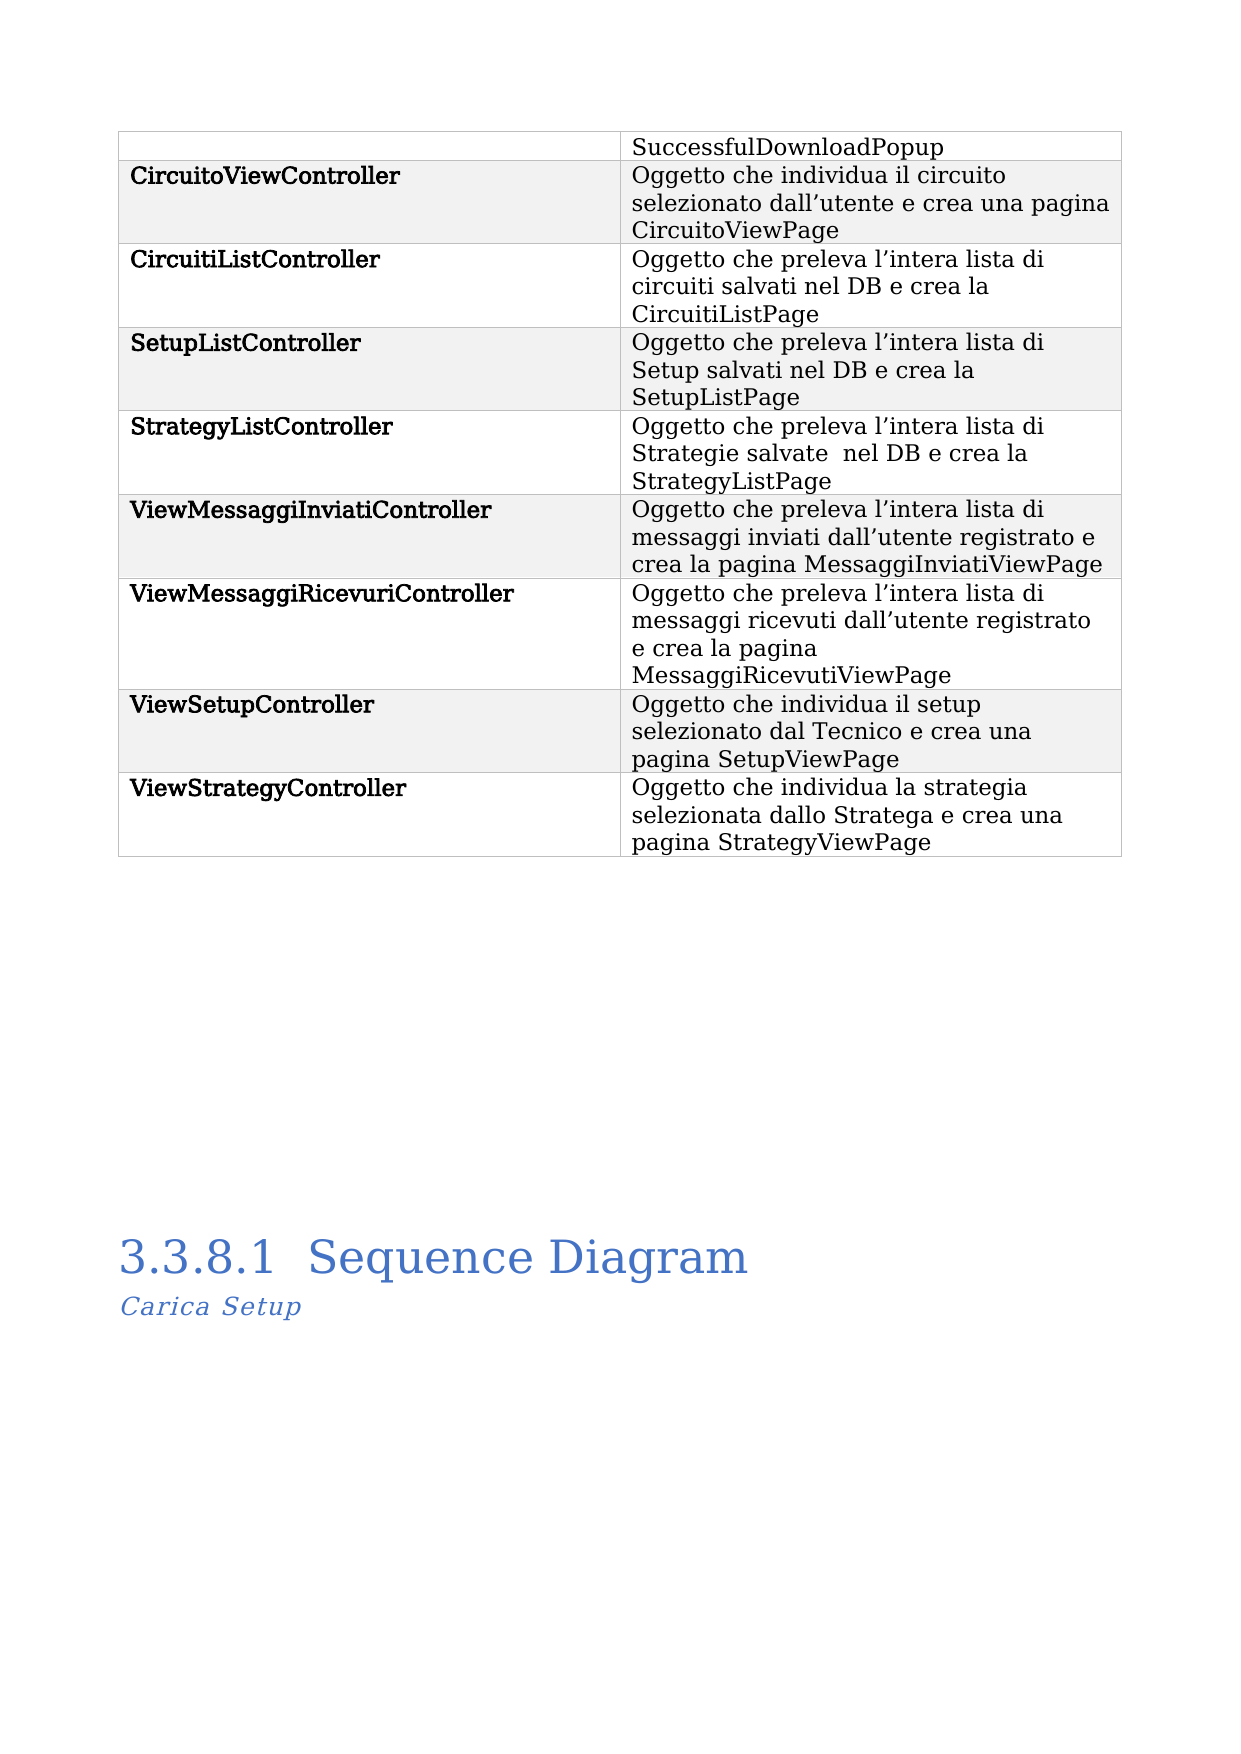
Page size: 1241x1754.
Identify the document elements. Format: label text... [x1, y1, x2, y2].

table_cell CircuitiListController [119, 244, 620, 327]
table_cell Oggetto che individua il circuito selezionato dall’utente e crea una pagina CircuitoViewPage [621, 161, 1121, 243]
table_cell ViewStrategyController [119, 773, 620, 856]
table_cell SuccessfulDownloadPopup [621, 132, 1121, 160]
table_cell Oggetto che preleva l’intera lista di Strategie salvate nel DB e crea la StrategyListPage [621, 411, 1121, 494]
subtitle Carica Setup [118, 1291, 1122, 1321]
subtitle 3.3.8.1 Sequence Diagram [118, 1228, 1122, 1283]
table_cell Oggetto che preleva l’intera lista di messaggi ricevuti dall’utente registrato e crea la pagina MessaggiRicevutiViewPage [621, 579, 1121, 688]
table_cell SetupListController [119, 328, 620, 410]
table_cell ViewMessaggiRicevuriController [119, 579, 620, 688]
table_cell Oggetto che preleva l’intera lista di Setup salvati nel DB e crea la SetupListPage [621, 328, 1121, 410]
table_cell [119, 132, 620, 160]
table_cell CircuitoViewController [119, 161, 620, 243]
table_cell StrategyListController [119, 411, 620, 494]
table_cell Oggetto che individua il setup selezionato dal Tecnico e crea una pagina SetupViewPage [621, 690, 1121, 772]
table_cell ViewMessaggiInviatiController [119, 495, 620, 577]
table_cell Oggetto che individua la strategia selezionata dallo Stratega e crea una pagina StrategyViewPage [621, 773, 1121, 856]
table_cell ViewSetupController [119, 690, 620, 772]
table_cell Oggetto che preleva l’intera lista di circuiti salvati nel DB e crea la CircuitiListPage [621, 244, 1121, 327]
table_cell Oggetto che preleva l’intera lista di messaggi inviati dall’utente registrato e crea la pagina MessaggiInviatiViewPage [621, 495, 1121, 577]
